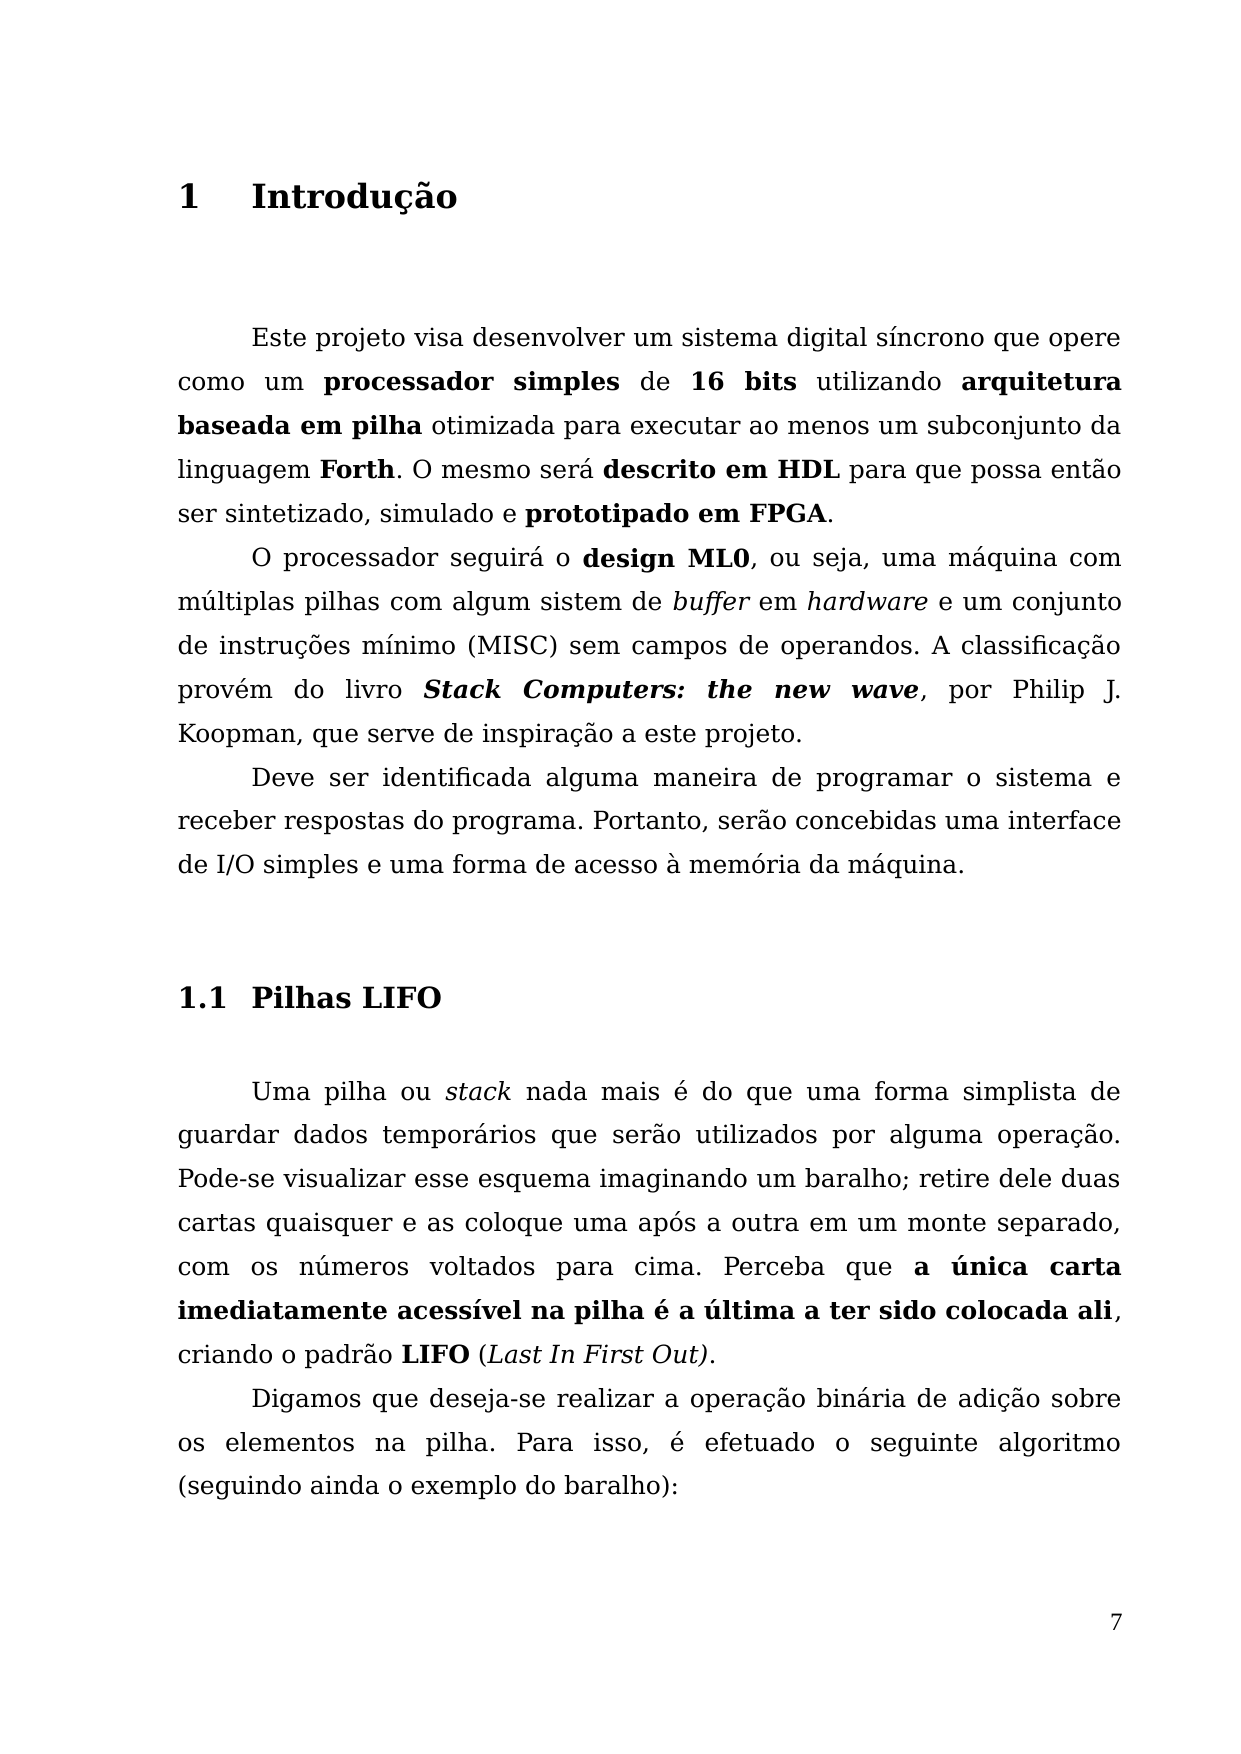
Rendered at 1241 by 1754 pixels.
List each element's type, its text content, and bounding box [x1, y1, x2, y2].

text O processador seguirá o design ML0, ou seja, uma máquina com múltiplas pilhas com algum sistem de buffer em hardware e um conjunto de instruções mínimo (MISC) sem campos de operandos. A classificação provém do livro Stack Computers: the new wave, por Philip J. Koopman, que serve de inspiração a este projeto. [177, 543, 1122, 748]
text 1 Introdução [177, 177, 1122, 216]
text 1.1 Pilhas LIFO [177, 982, 1122, 1016]
text Digamos que deseja-se realizar a operação binária de adição sobre os elementos na pilha. Para isso, é efetuado o seguinte algoritmo (seguindo ainda o exemplo do baralho): [177, 1384, 1122, 1501]
text Deve ser identificada alguma maneira de programar o sistema e receber respostas do programa. Portanto, serão concebidas uma interface de I/O simples e uma forma de acesso à memória da máquina. [177, 763, 1122, 879]
text Este projeto visa desenvolver um sistema digital síncrono que opere como um processador simples de 16 bits utilizando arquitetura baseada em pilha otimizada para executar ao menos um subconjunto da linguagem Forth. O mesmo será descrito em HDL para que possa então ser sintetizado, simulado e prototipado em FPGA. [177, 323, 1122, 529]
text Uma pilha ou stack nada mais é do que uma forma simplista de guardar dados temporários que serão utilizados por alguma operação. Pode-se visualizar esse esquema imaginando um baralho; retire dele duas cartas quaisquer e as coloque uma após a outra em um monte separado, com os números voltados para cima. Perceba que a única carta imediatamente acessível na pilha é a última a ter sido colocada ali, criando o padrão LIFO (Last In First Out). [177, 1077, 1122, 1369]
